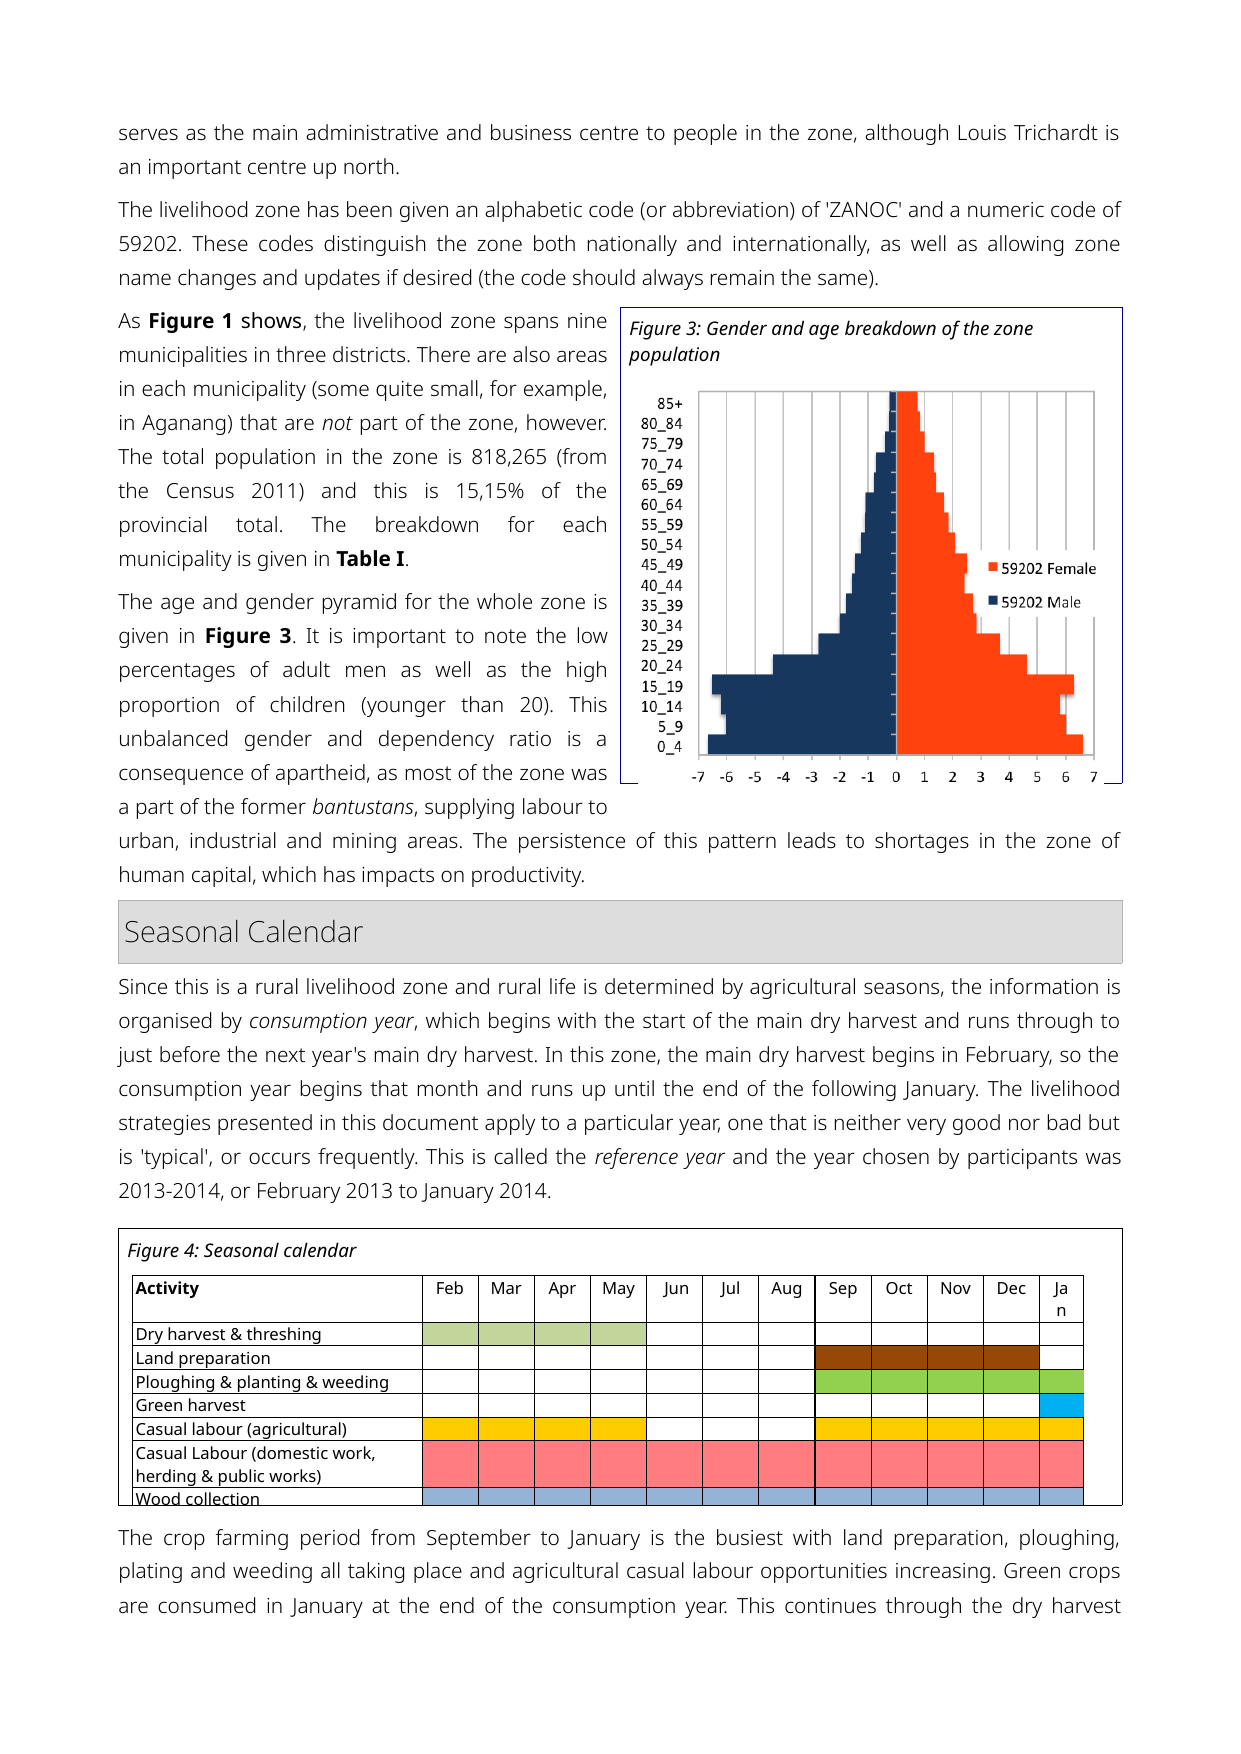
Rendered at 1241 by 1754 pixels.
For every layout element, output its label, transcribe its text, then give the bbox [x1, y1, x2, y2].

table_cell Ploughing & planting & weeding [133, 1370, 422, 1393]
table_cell [647, 1488, 702, 1505]
table_cell [759, 1346, 814, 1369]
text As Figure 1 shows, the livelihood zone spans nine municipalities in three districts. There are also areas in each municipality (some quite small, for example, in Aganang) that are not part of the zone, however. The total population in the zone is 818,265 (from the Census 2011) and this is 15,15% of the provincial total. The breakdown for each municipality is given in Table I. [118, 306, 1122, 573]
table_cell [535, 1418, 590, 1440]
table_cell [1040, 1488, 1083, 1505]
table_cell [423, 1441, 478, 1487]
table_cell [647, 1323, 702, 1345]
table_header Activity [133, 1276, 422, 1322]
table_cell [703, 1488, 758, 1505]
table_cell Dry harvest & threshing [133, 1323, 422, 1345]
table_cell [984, 1488, 1039, 1505]
table_header Seasonal Calendar [119, 901, 1122, 963]
table_cell [816, 1370, 871, 1393]
table_cell [759, 1488, 814, 1505]
table_header Nov [928, 1276, 983, 1322]
table_cell [759, 1441, 814, 1487]
table_cell [479, 1394, 534, 1417]
table_cell [816, 1418, 871, 1440]
table_cell Casual Labour (domestic work, herding & public works) [133, 1441, 422, 1487]
table_cell [535, 1346, 590, 1369]
table_header Dec [984, 1276, 1039, 1322]
table_header Apr [535, 1276, 590, 1322]
text As Figure 1 shows, the livelihood zone spans nine municipalities in three districts. There are also areas in each municipality (some quite small, for example, in Aganang) that are not part of the zone, however. The total population in the zone is 818,265 (from the Census 2011) and this is 15,15% of the provincial total. The breakdown for each municipality is given in Table I. [621, 308, 1122, 783]
table_cell [984, 1418, 1039, 1440]
table_cell [423, 1370, 478, 1393]
table_cell [647, 1370, 702, 1393]
table_header Jul [703, 1276, 758, 1322]
table_cell [1040, 1441, 1083, 1487]
table_cell [1040, 1346, 1083, 1369]
table_cell [591, 1418, 646, 1440]
table_cell [872, 1346, 927, 1369]
table_cell Casual labour (agricultural) [133, 1418, 422, 1440]
table_cell [816, 1394, 871, 1417]
table_header Mar [479, 1276, 534, 1322]
picture [638, 379, 1104, 788]
text Figure 4: Seasonal calendar [127, 1237, 1113, 1263]
table_cell [928, 1394, 983, 1417]
table_cell [872, 1418, 927, 1440]
table_cell [591, 1323, 646, 1345]
table_cell [928, 1441, 983, 1487]
table_cell [928, 1323, 983, 1345]
table_header Jan [1040, 1276, 1083, 1322]
table_cell [984, 1323, 1039, 1345]
table_cell [816, 1323, 871, 1345]
table_cell Land preparation [133, 1346, 422, 1369]
table_cell [591, 1346, 646, 1369]
table_header Oct [872, 1276, 927, 1322]
table_cell [423, 1418, 478, 1440]
table_cell [928, 1346, 983, 1369]
table_cell [591, 1488, 646, 1505]
table_cell [703, 1346, 758, 1369]
table_cell [759, 1370, 814, 1393]
table_cell [535, 1370, 590, 1393]
table_cell [703, 1394, 758, 1417]
table_cell [647, 1394, 702, 1417]
table_cell [591, 1394, 646, 1417]
text The crop farming period from September to January is the busiest with land preparation, ploughing, plating and weeding all taking place and agricultural casual labour opportunities increasing. Green crops are consumed in January at the end of the consumption year. This continues through the dry harvest period from February to May. Domestic work, herding and wood collection are not as seasonal, while Marula brewing takes place from February to April. [119, 1229, 1122, 1505]
table_cell [872, 1488, 927, 1505]
table_cell [479, 1418, 534, 1440]
text Source: Statistics South Africa, Census 2011 small areas and population database [1104, 379, 1113, 774]
table_cell [535, 1488, 590, 1505]
table_header Jun [647, 1276, 702, 1322]
table_cell [816, 1488, 871, 1505]
table_cell [759, 1323, 814, 1345]
table_cell [479, 1488, 534, 1505]
table_cell [984, 1441, 1039, 1487]
table_cell [984, 1370, 1039, 1393]
table_cell Green harvest [133, 1394, 422, 1417]
table_cell [1040, 1418, 1050, 1440]
table_cell [984, 1394, 1039, 1417]
table_cell [535, 1394, 590, 1417]
table_cell [984, 1346, 1039, 1369]
table_cell [1040, 1394, 1084, 1417]
table_cell [872, 1441, 927, 1487]
table_cell [872, 1394, 927, 1417]
text Since this is a rural livelihood zone and rural life is determined by agricultural seasons, the information is organised by consumption year, which begins with the start of the main dry harvest and runs through to just before the next year's main dry harvest. In this zone, the main dry harvest begins in February, so the consumption year begins that month and runs up until the end of the following January. The livelihood strategies presented in this document apply to a particular year, one that is neither very good nor bad but is 'typical', or occurs frequently. This is called the reference year and the year chosen by participants was 2013-2014, or February 2013 to January 2014. [118, 972, 1122, 1205]
table_cell [479, 1441, 534, 1487]
table_header Feb [423, 1276, 478, 1322]
table_cell [759, 1394, 814, 1417]
text Source: Statistics South Africa, Census 2011 small areas and population database [629, 379, 638, 774]
table_cell [479, 1346, 534, 1369]
table_cell [647, 1418, 702, 1440]
text Figure 3: Gender and age breakdown of the zone population [629, 316, 1113, 367]
table_header Sep [816, 1276, 871, 1322]
table_cell [535, 1441, 590, 1487]
table_cell [479, 1370, 534, 1393]
table_cell [423, 1346, 478, 1369]
table_cell [647, 1441, 702, 1487]
table_cell [423, 1323, 478, 1345]
text The age and gender pyramid for the whole zone is given in Figure 3. It is important to note the low percentages of adult men as well as the high proportion of children (younger than 20). This unbalanced gender and dependency ratio is a consequence of apartheid, as most of the zone was a part of the former bantustans, supplying labour to urban, industrial and mining areas. The persistence of this pattern leads to shortages in the zone of human capital, which has impacts on productivity. [118, 587, 1122, 888]
table_cell [423, 1488, 478, 1505]
table_cell [928, 1418, 983, 1440]
table_cell [703, 1323, 758, 1345]
table_cell [479, 1323, 534, 1345]
table_cell [535, 1323, 590, 1345]
table_cell [591, 1370, 646, 1393]
table_cell [703, 1370, 758, 1393]
table_cell [591, 1441, 646, 1487]
table_cell [928, 1488, 983, 1505]
table_cell [1040, 1370, 1084, 1393]
table_cell [816, 1441, 871, 1487]
table_cell [928, 1370, 983, 1393]
table_cell [647, 1346, 702, 1369]
table_cell Wood collection [133, 1488, 422, 1505]
text The livelihood zone has been given an alphabetic code (or abbreviation) of 'ZANOC' and a numeric code of 59202. These codes distinguish the zone both nationally and internationally, as well as allowing zone name changes and updates if desired (the code should always remain the same). [118, 195, 1122, 292]
table_cell [872, 1323, 927, 1345]
table_cell [423, 1394, 478, 1417]
text The crop farming period from September to January is the busiest with land preparation, ploughing, plating and weeding all taking place and agricultural casual labour opportunities increasing. Green crops are consumed in January at the end of the consumption year. This continues through the dry harvest period from February to May. Domestic work, herding and wood collection are not as seasonal, while Marula brewing takes place from February to April. [118, 1506, 1122, 1619]
table_cell [1072, 1418, 1083, 1440]
table_cell [816, 1346, 871, 1369]
table_cell [1040, 1323, 1083, 1345]
table_cell [872, 1370, 927, 1393]
table_cell [759, 1418, 814, 1440]
table_cell [703, 1418, 758, 1440]
table_header May [591, 1276, 646, 1322]
table_header Aug [759, 1276, 814, 1322]
text serves as the main administrative and business centre to people in the zone, although Louis Trichardt is an important centre up north. [118, 118, 1122, 181]
table_cell [703, 1441, 758, 1487]
